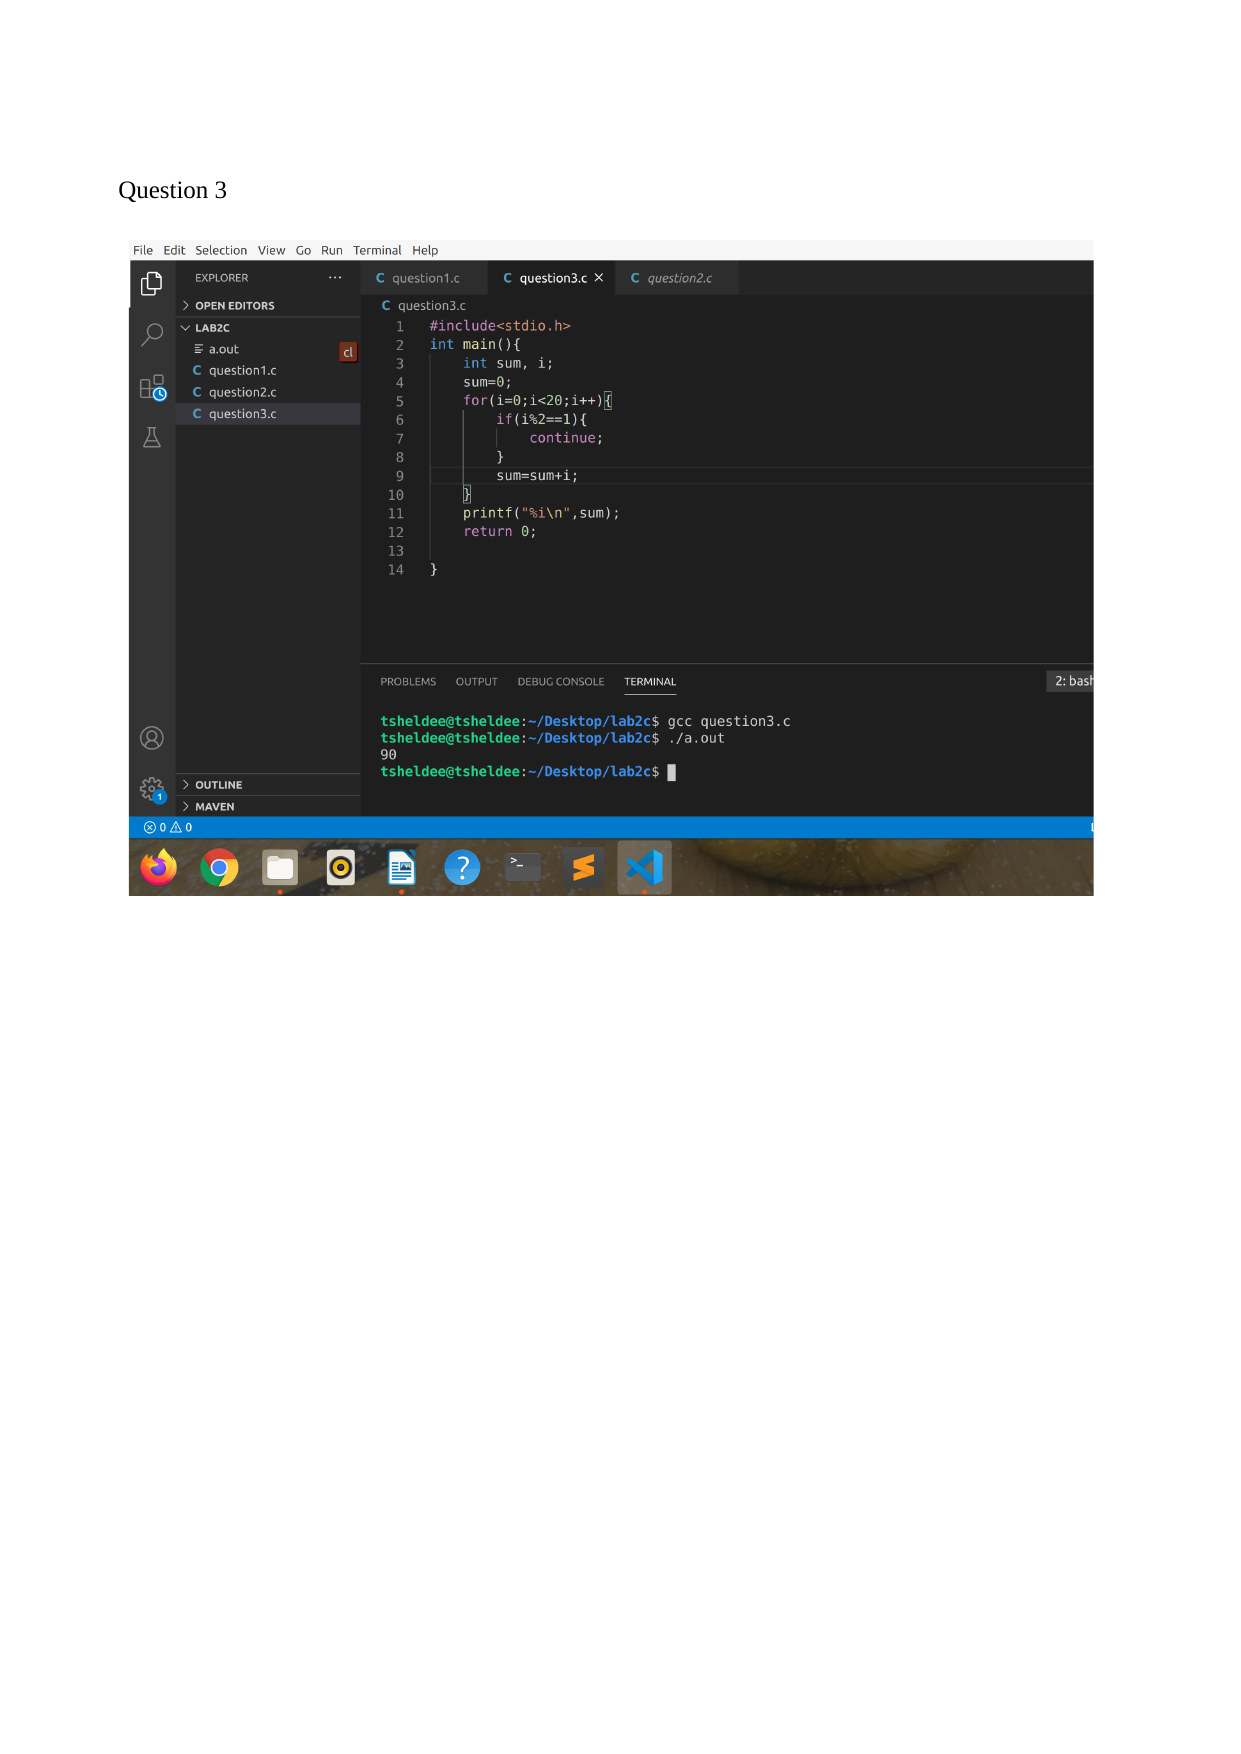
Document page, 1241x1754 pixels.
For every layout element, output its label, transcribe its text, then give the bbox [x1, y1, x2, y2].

text Question 3 [118, 176, 1122, 204]
